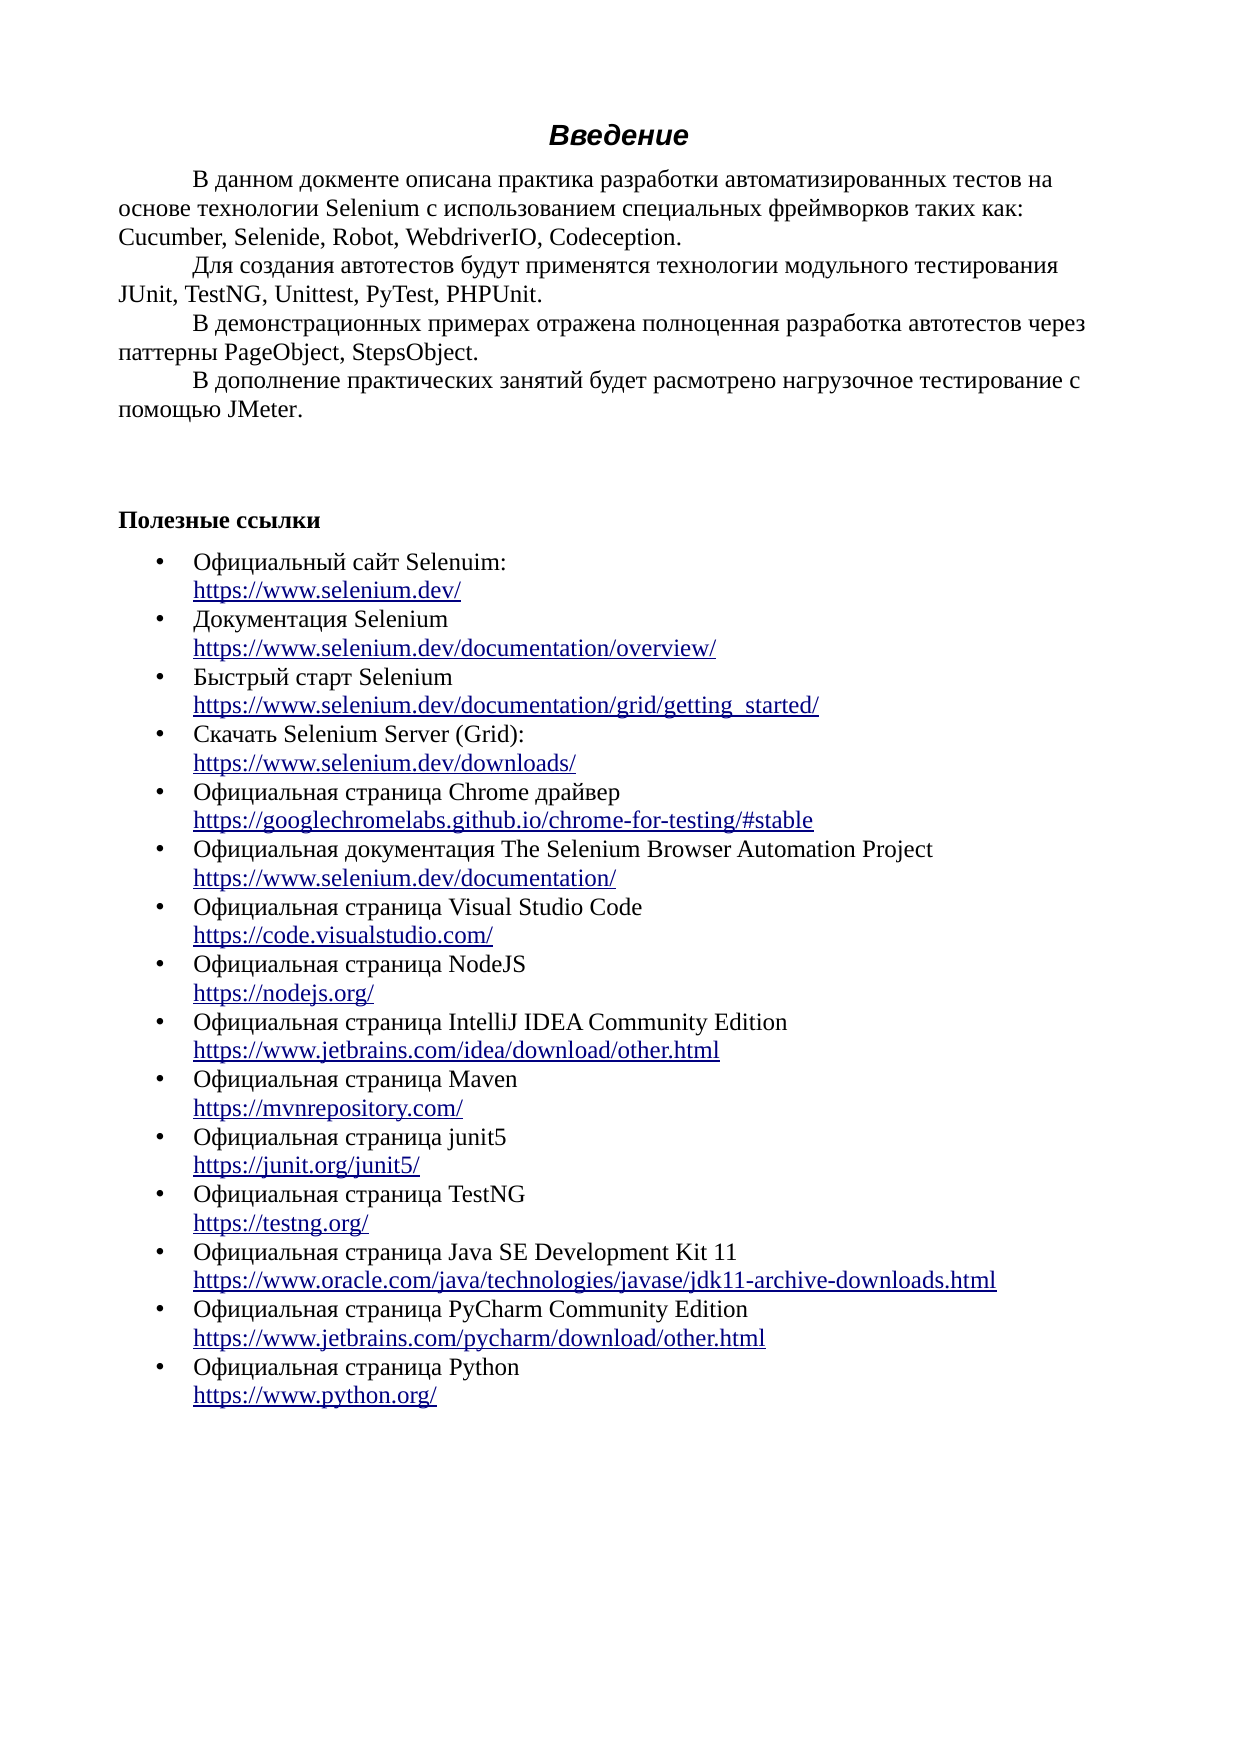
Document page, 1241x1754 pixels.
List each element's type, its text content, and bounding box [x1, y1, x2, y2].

list https://googlechromelabs.github.io/chrome-for-testing/#stable [156, 805, 1122, 834]
list https://www.oracle.com/java/technologies/javase/jdk11-archive-downloads.html [156, 1265, 1122, 1294]
list Официальная страница Chrome драйвер [156, 777, 1122, 805]
subtitle Полезные ссылки [118, 505, 1122, 534]
list Официальная страница IntelliJ IDEA Community Edition [156, 1007, 1122, 1035]
list https://www.selenium.dev/documentation/grid/getting_started/ [156, 690, 1122, 719]
text В дополнение практических занятий будет расмотрено нагрузочное тестирование с помощью JMeter. [118, 365, 1122, 423]
list Быстрый старт Selenium [156, 662, 1122, 690]
list Скачать Selenium Server (Grid): [156, 719, 1122, 748]
text Для создания автотестов будут применятся технологии модульного тестирования JUnit, TestNG, Unittest, PyTest, PHPUnit. [118, 250, 1122, 308]
list Официальная страница TestNG [156, 1179, 1122, 1208]
list Официальная страница PyCharm Community Edition [156, 1294, 1122, 1323]
list Официальная страница Maven [156, 1064, 1122, 1093]
list Официальная документация The Selenium Browser Automation Project https://www.selenium.dev/documentation/ [156, 834, 1122, 892]
subtitle Введение [118, 118, 1122, 152]
list Официальная страница junit5 [156, 1122, 1122, 1150]
list https://www.selenium.dev/ [156, 575, 1122, 604]
list https://junit.org/junit5/ [156, 1150, 1122, 1179]
list https://www.jetbrains.com/pycharm/download/other.html [156, 1323, 1122, 1352]
list Документация Selenium [156, 604, 1122, 633]
list Официальный сайт Selenuim: [156, 547, 1122, 575]
list Официальная страница Python [156, 1352, 1122, 1380]
list Официальная страница Visual Studio Code https://code.visualstudio.com/ [156, 892, 1122, 949]
text В демонстрационных примерах отражена полноценная разработка автотестов через паттерны PageObject, StepsObject. [118, 308, 1122, 365]
text В данном докменте описана практика разработки автоматизированных тестов на основе технологии Selenium с использованием специальных фреймворков таких как: Cucumber, Selenide, Robot, WebdriverIO, Codeception. [118, 164, 1122, 250]
list https://www.python.org/ [156, 1380, 1122, 1409]
list https://www.selenium.dev/downloads/ [156, 748, 1122, 777]
list Официальная страница NodeJS https://nodejs.org/ [156, 949, 1122, 1007]
list https://testng.org/ [156, 1208, 1122, 1237]
list https://mvnrepository.com/ [156, 1093, 1122, 1122]
list Официальная страница Java SE Development Kit 11 [156, 1237, 1122, 1265]
list https://www.selenium.dev/documentation/overview/ [156, 633, 1122, 662]
list https://www.jetbrains.com/idea/download/other.html [156, 1035, 1122, 1064]
